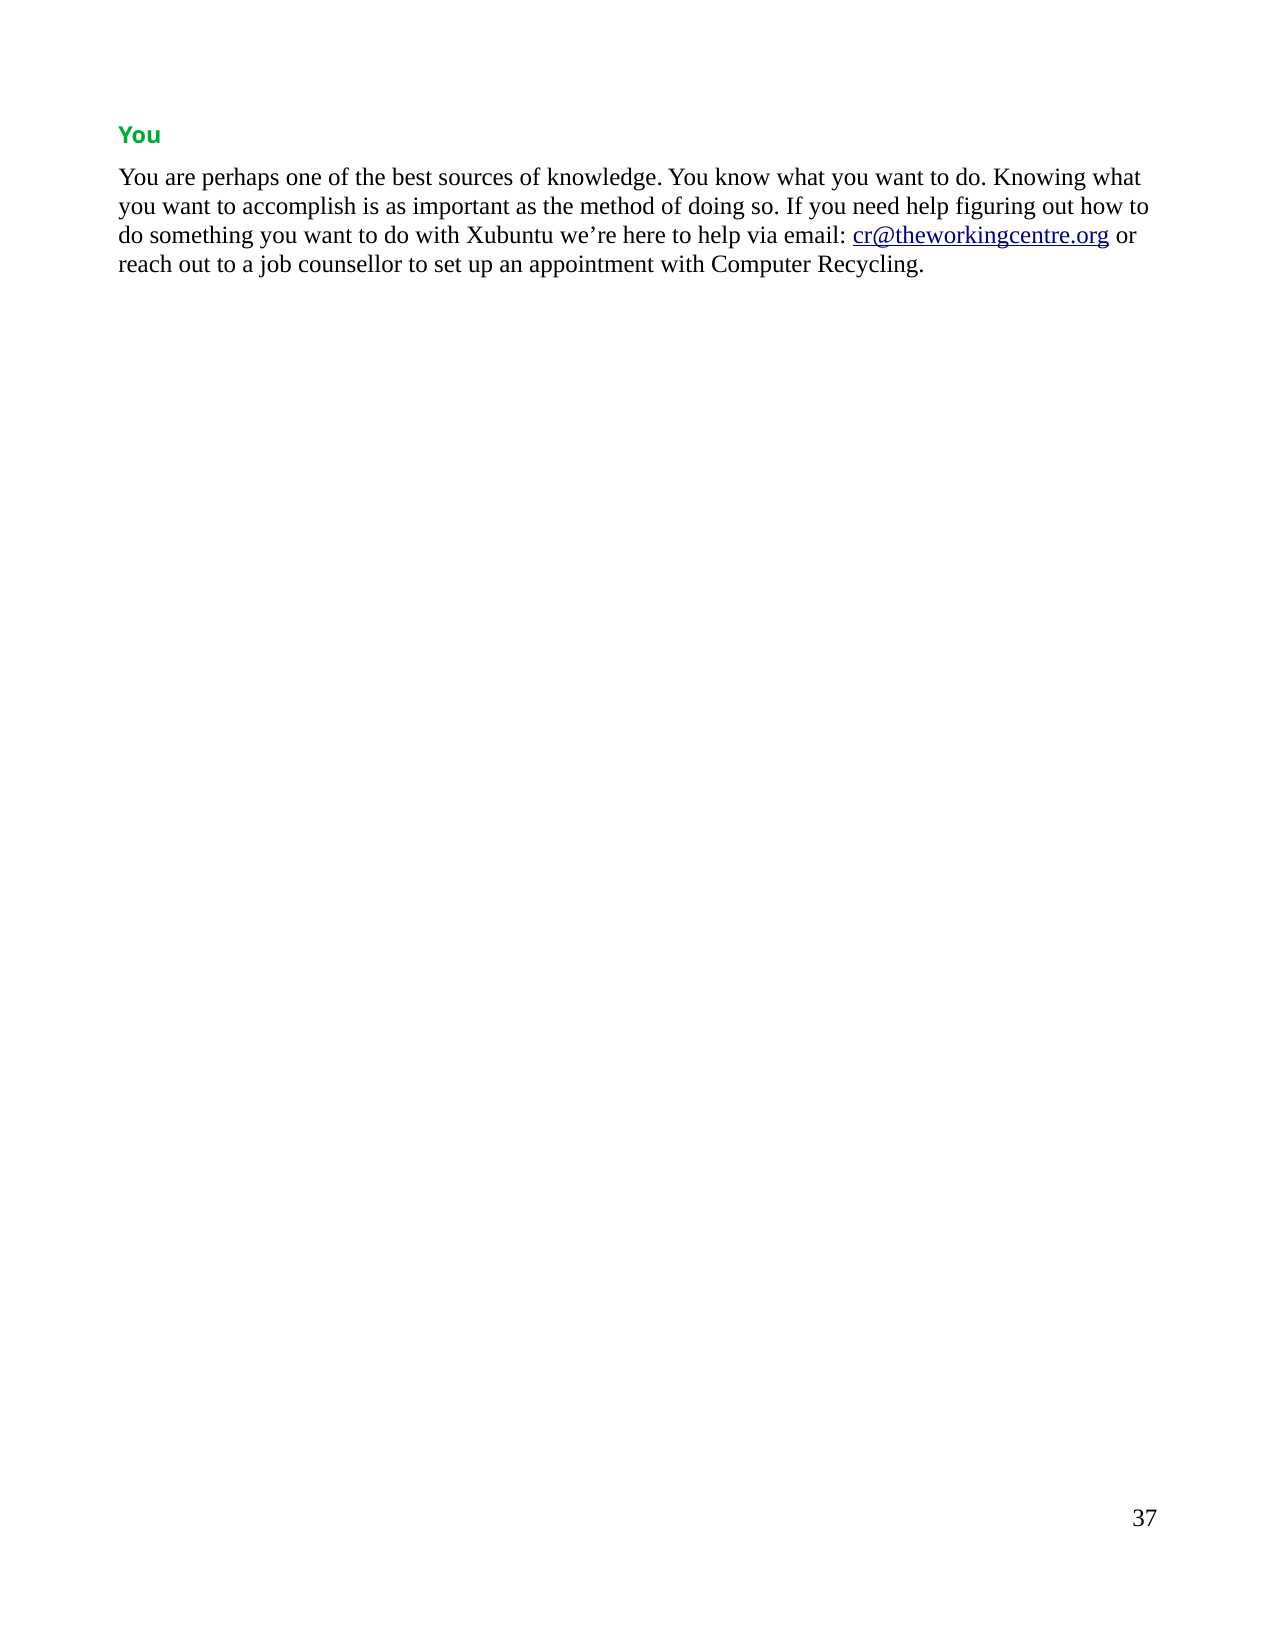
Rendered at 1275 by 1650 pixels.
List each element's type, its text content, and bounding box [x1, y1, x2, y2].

subtitle You [118, 118, 1157, 150]
text You are perhaps one of the best sources of knowledge. You know what you want to do. Knowing what you want to accomplish is as important as the method of doing so. If you need help figuring out how to do something you want to do with Xubuntu we’re here to help via email: cr@theworkingcentre.org or reach out to a job counsellor to set up an appointment with Computer Recycling. [118, 162, 1157, 277]
